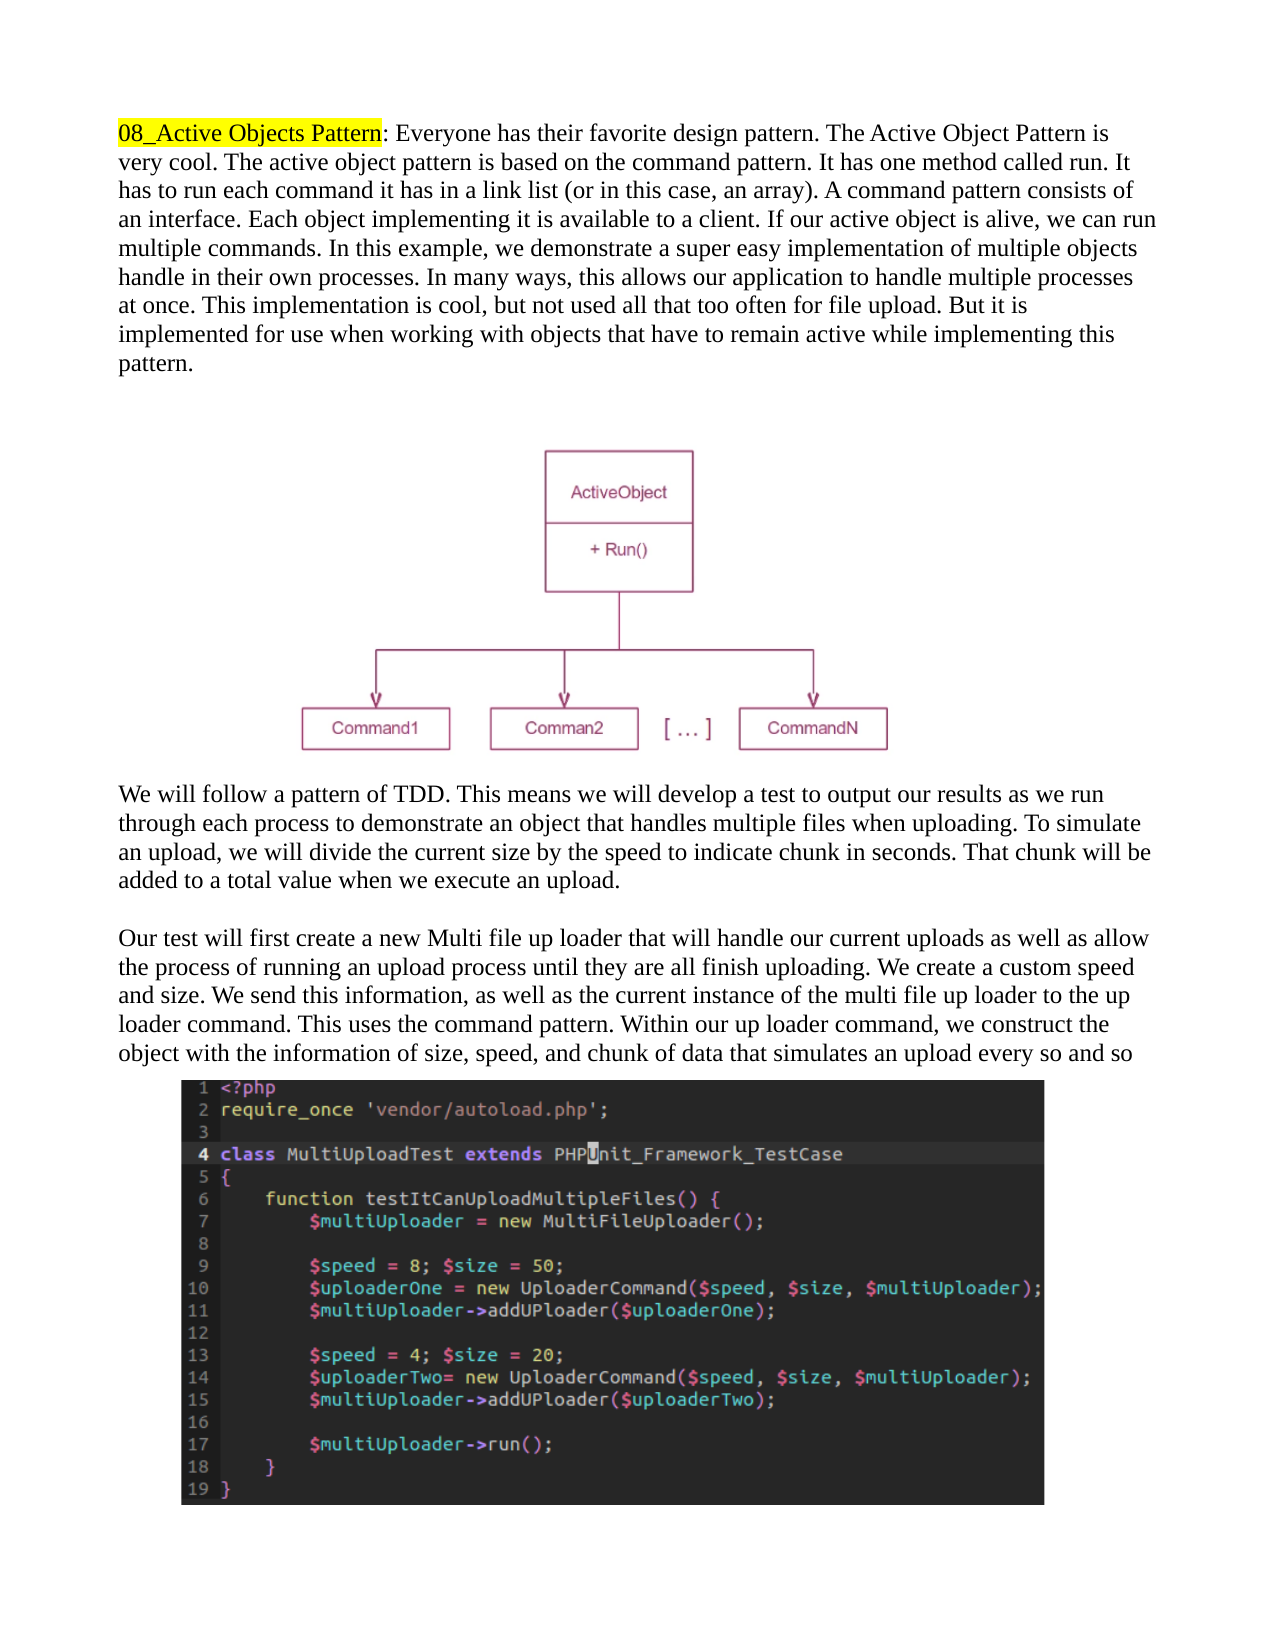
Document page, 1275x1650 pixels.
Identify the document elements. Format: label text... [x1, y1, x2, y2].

text We will follow a pattern of TDD. This means we will develop a test to output our results as we run through each process to demonstrate an object that handles multiple files when uploading. To simulate an upload, we will divide the current size by the speed to indicate chunk in seconds. That chunk will be added to a total value when we execute an upload. [118, 779, 1157, 894]
picture [267, 425, 923, 769]
picture [181, 1080, 1045, 1505]
text Our test will first create a new Multi file up loader that will handle our current uploads as well as allow the process of running an upload process until they are all finish uploading. We create a custom speed and size. We send this information, as well as the current instance of the multi file up loader to the up loader command. This uses the command pattern. Within our up loader command, we construct the object with the information of size, speed, and chunk of data that simulates an upload every so and so [118, 923, 1157, 1067]
text 08_Active Objects Pattern: Everyone has their favorite design pattern. The Active Object Pattern is very cool. The active object pattern is based on the command pattern. It has one method called run. It has to run each command it has in a link list (or in this case, an array). A command pattern consists of an interface. Each object implementing it is available to a client. If our active object is alive, we can run multiple commands. In this example, we demonstrate a super easy implementation of multiple objects handle in their own processes. In many ways, this allows our application to handle multiple processes at once. This implementation is cool, but not used all that too often for file upload. But it is implemented for use when working with objects that have to remain active while implementing this pattern. [118, 118, 1157, 377]
